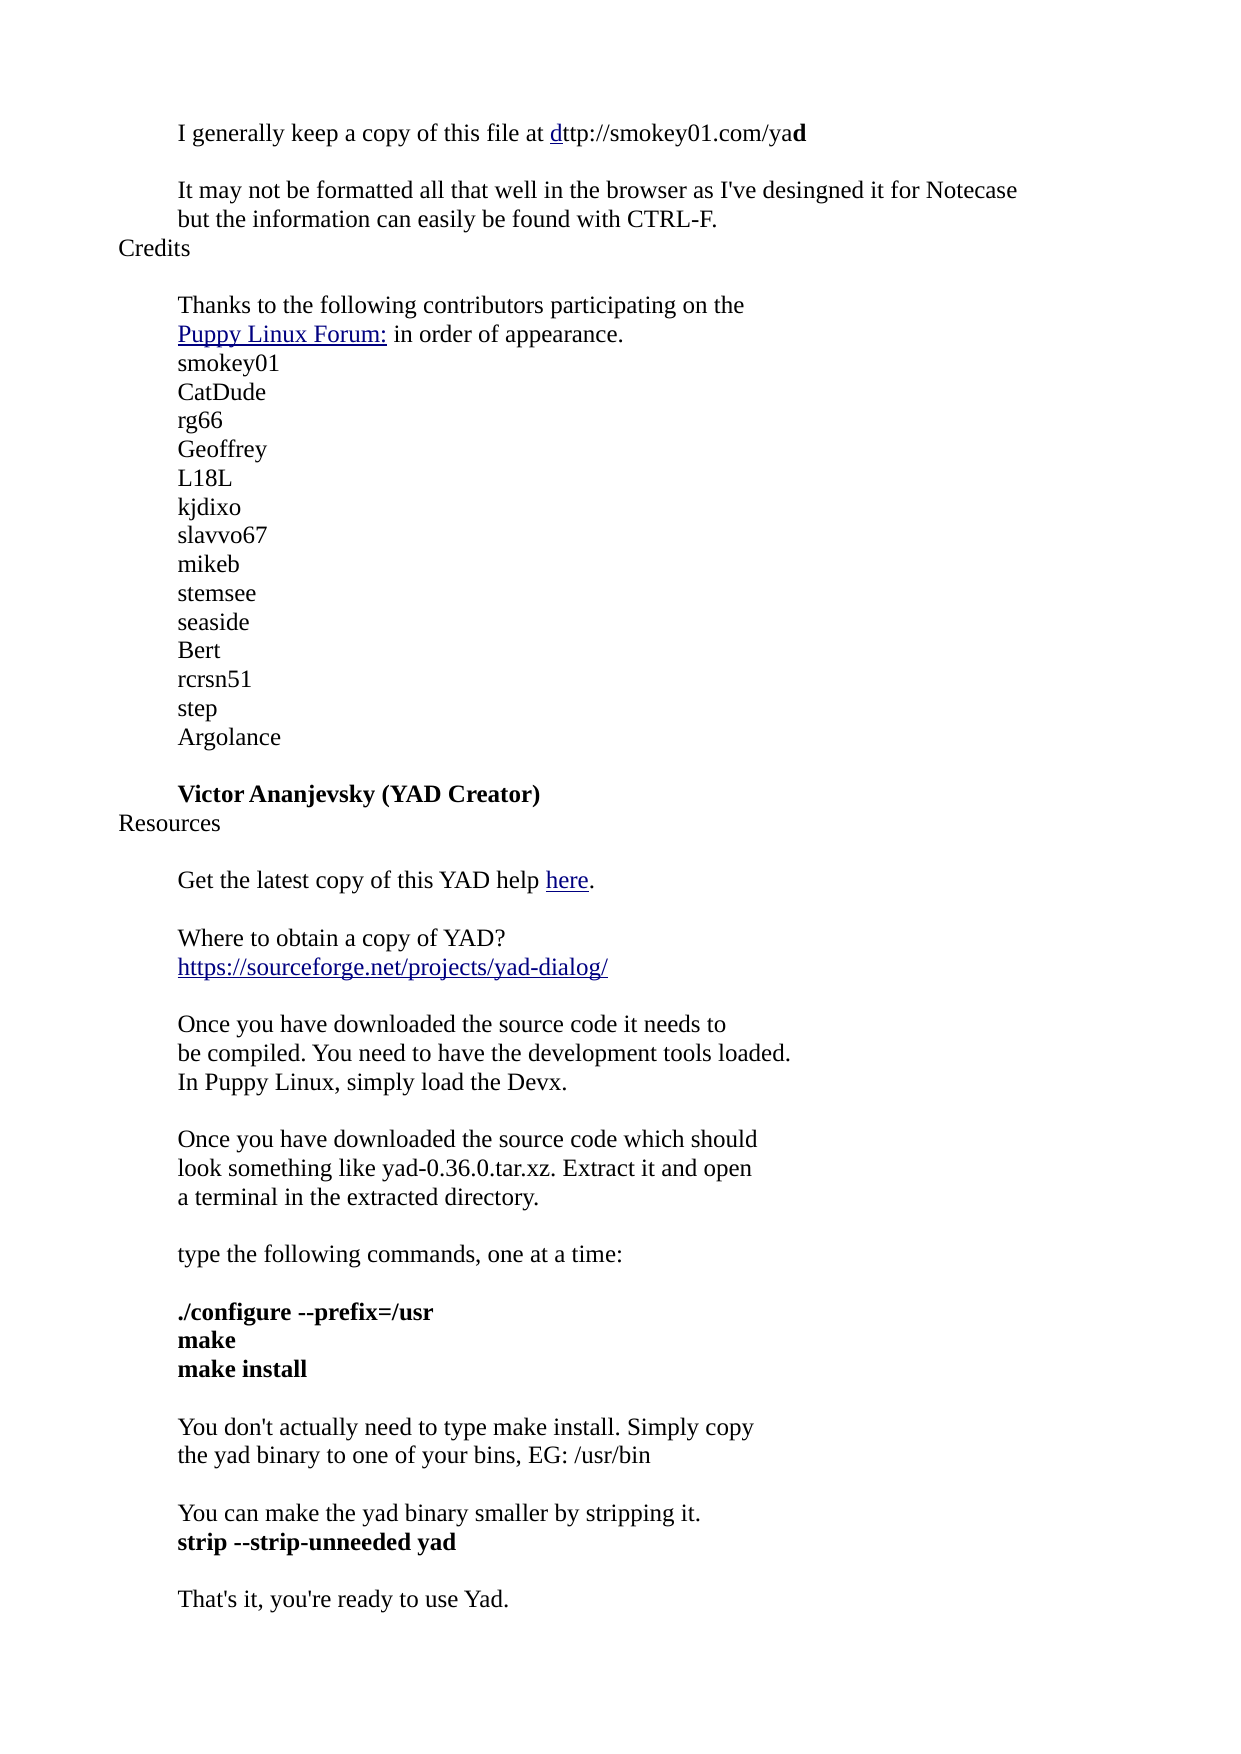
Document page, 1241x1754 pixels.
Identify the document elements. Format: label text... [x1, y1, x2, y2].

subtitle Credits [118, 233, 1122, 262]
subtitle Resources [118, 808, 1122, 837]
list Thanks to the following contributors participating on the Puppy Linux Forum: in order of appearance. smokey01 CatDude rg66 Geoffrey L18L kjdixo slavvo67 mikeb stemsee seaside Bert rcrsn51 step Argolance Victor Ananjevsky (YAD Creator) [177, 262, 1122, 808]
list Get the latest copy of this YAD help here. Where to obtain a copy of YAD? https://sourceforge.net/projects/yad-dialog/ Once you have downloaded the source code it needs to be compiled. You need to have the development tools loaded. In Puppy Linux, simply load the Devx. Once you have downloaded the source code which should look something like yad-0.36.0.tar.xz. Extract it and open a terminal in the extracted directory. type the following commands, one at a time: ./configure --prefix=/usr make make install You don't actually need to type make install. Simply copy the yad binary to one of your bins, EG: /usr/bin You can make the yad binary smaller by stripping it. strip --strip-unneeded yad That's it, you're ready to use Yad. [177, 837, 1122, 1613]
list I generally keep a copy of this file at dttp://smokey01.com/yad It may not be formatted all that well in the browser as I've desingned it for Notecase but the information can easily be found with CTRL-F. [177, 118, 1122, 233]
